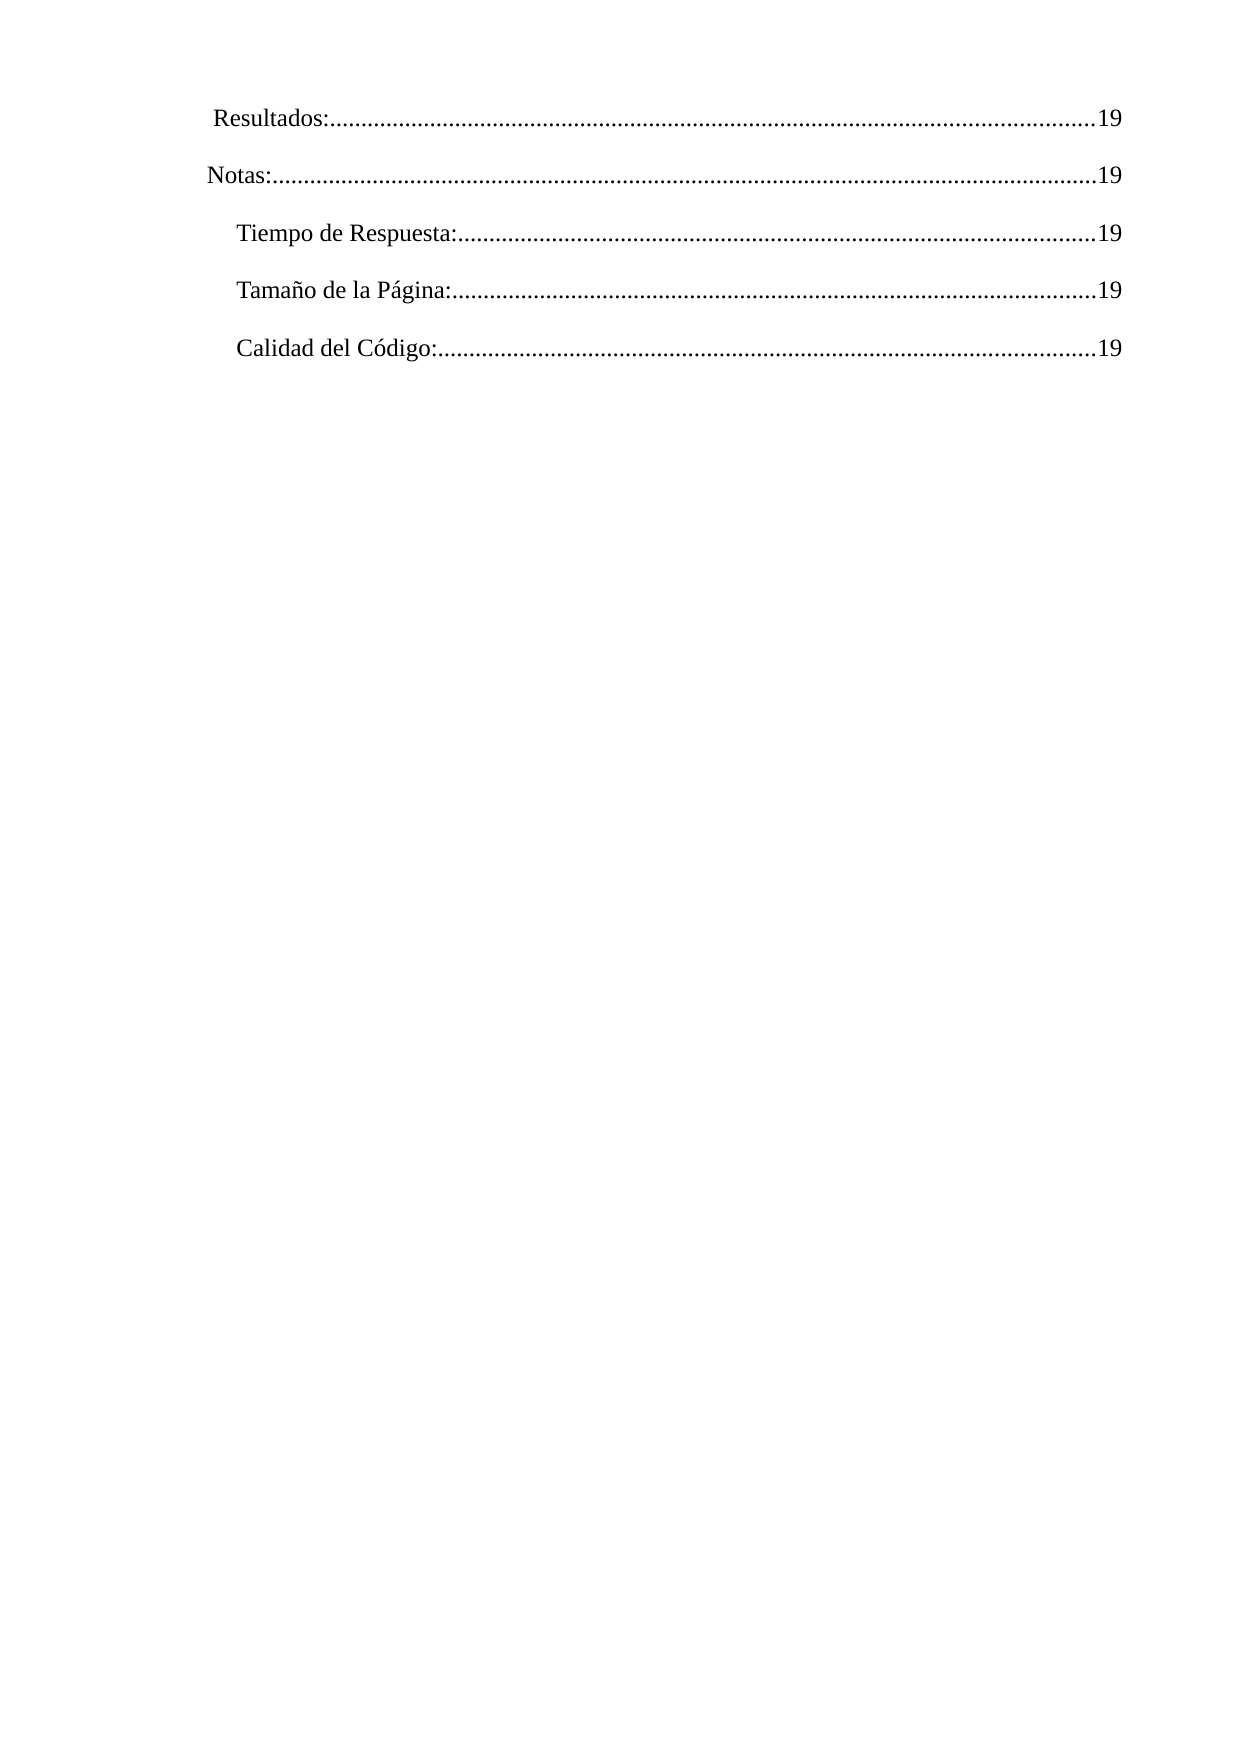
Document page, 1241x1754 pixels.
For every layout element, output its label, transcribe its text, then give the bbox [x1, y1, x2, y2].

text Tamaño de la Página: 19 [236, 276, 1122, 304]
text Tiempo de Respuesta: 19 [236, 218, 1122, 247]
text Calidad del Código: 19 [236, 333, 1122, 362]
text Notas: 19 [207, 161, 1122, 189]
text Resultados: 19 [207, 103, 1122, 132]
